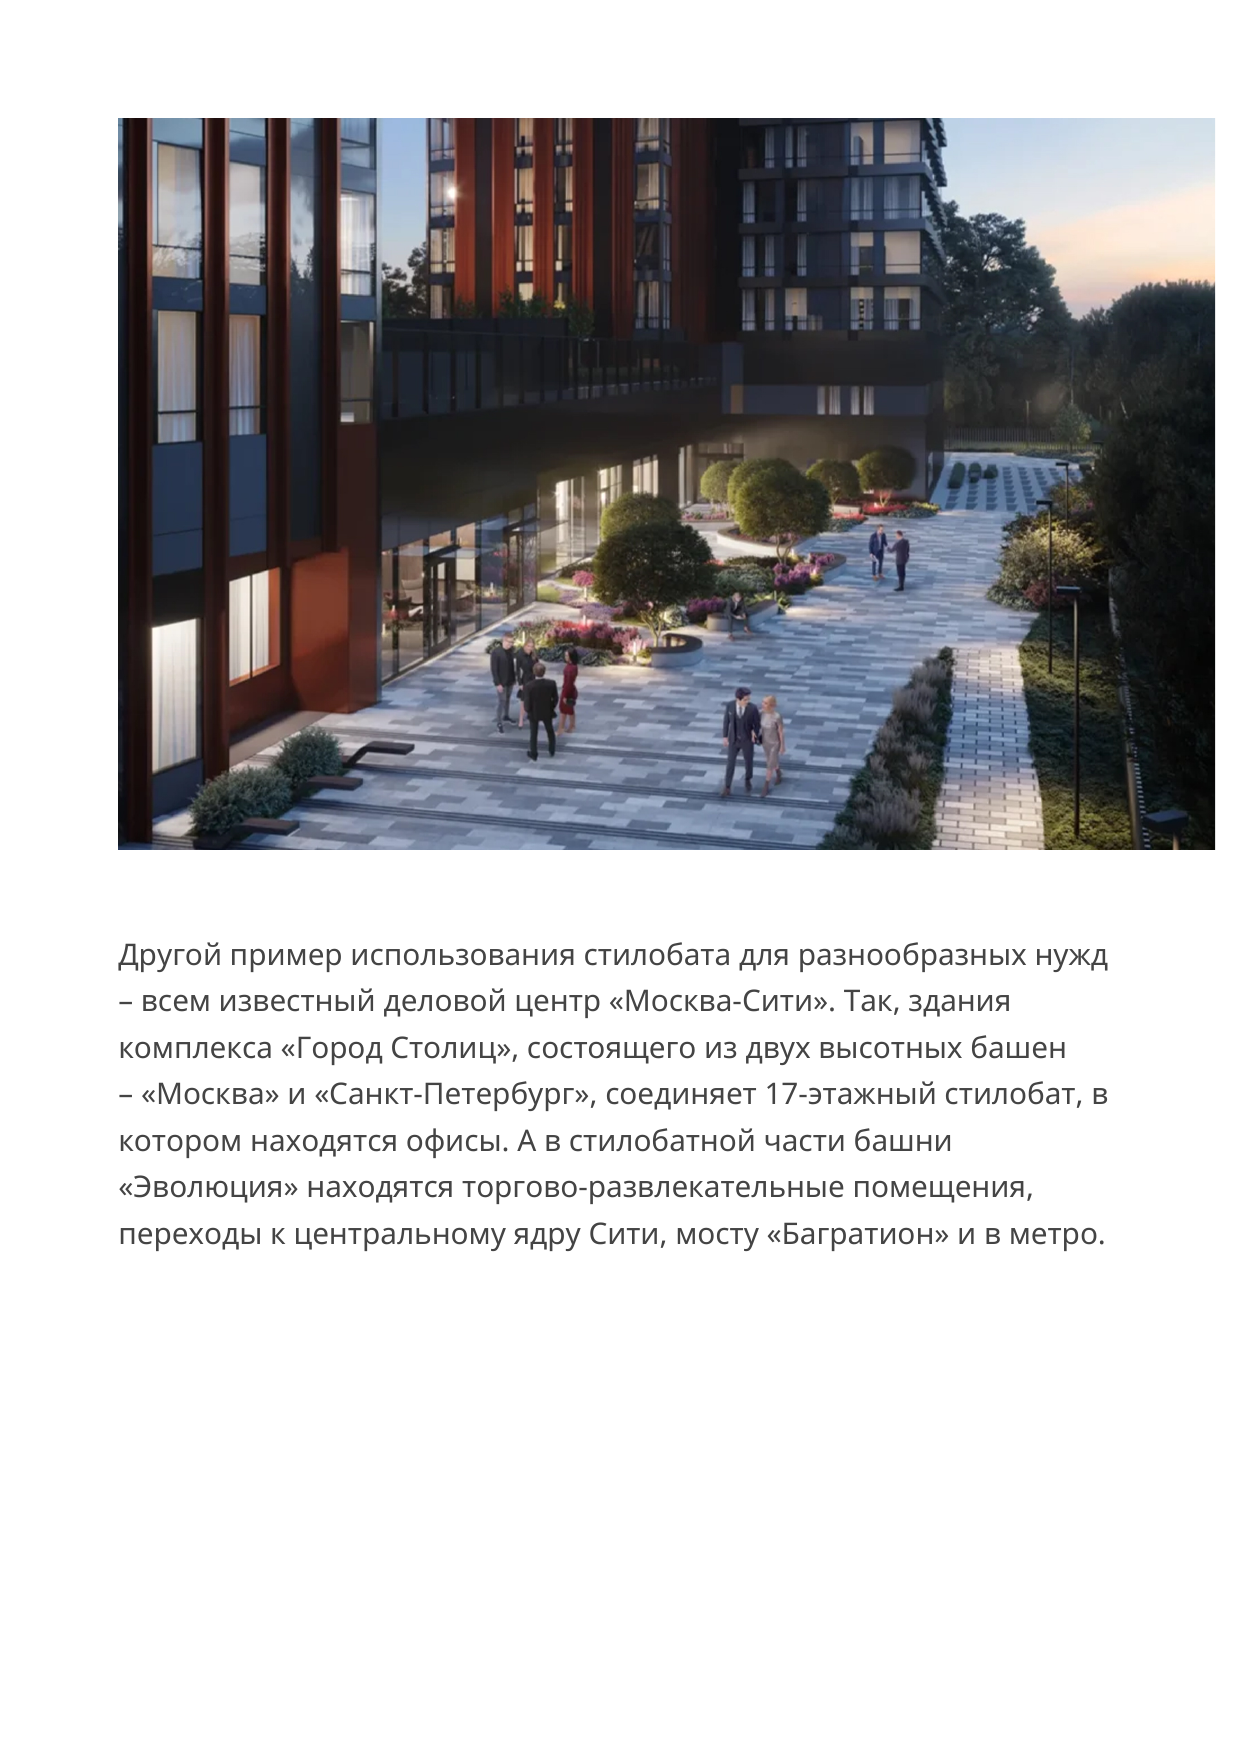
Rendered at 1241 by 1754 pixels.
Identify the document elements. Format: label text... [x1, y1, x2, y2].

picture [118, 118, 1216, 850]
text Другой пример использования стилобата для разнообразных нужд – всем известный деловой центр «Москва-Сити». Так, здания комплекса «Город Столиц», состоящего из двух высотных башен – «Мoсквa» и «Сaнкт-Пeтeрбург», соединяет 17-этажный стилобат, в котором находятся офисы. А в стилобатной части башни «Эволюция» находятся торгово-развлекательные помещения, переходы к центральному ядру Сити, мосту «Багратион» и в метро. [118, 933, 1122, 1253]
